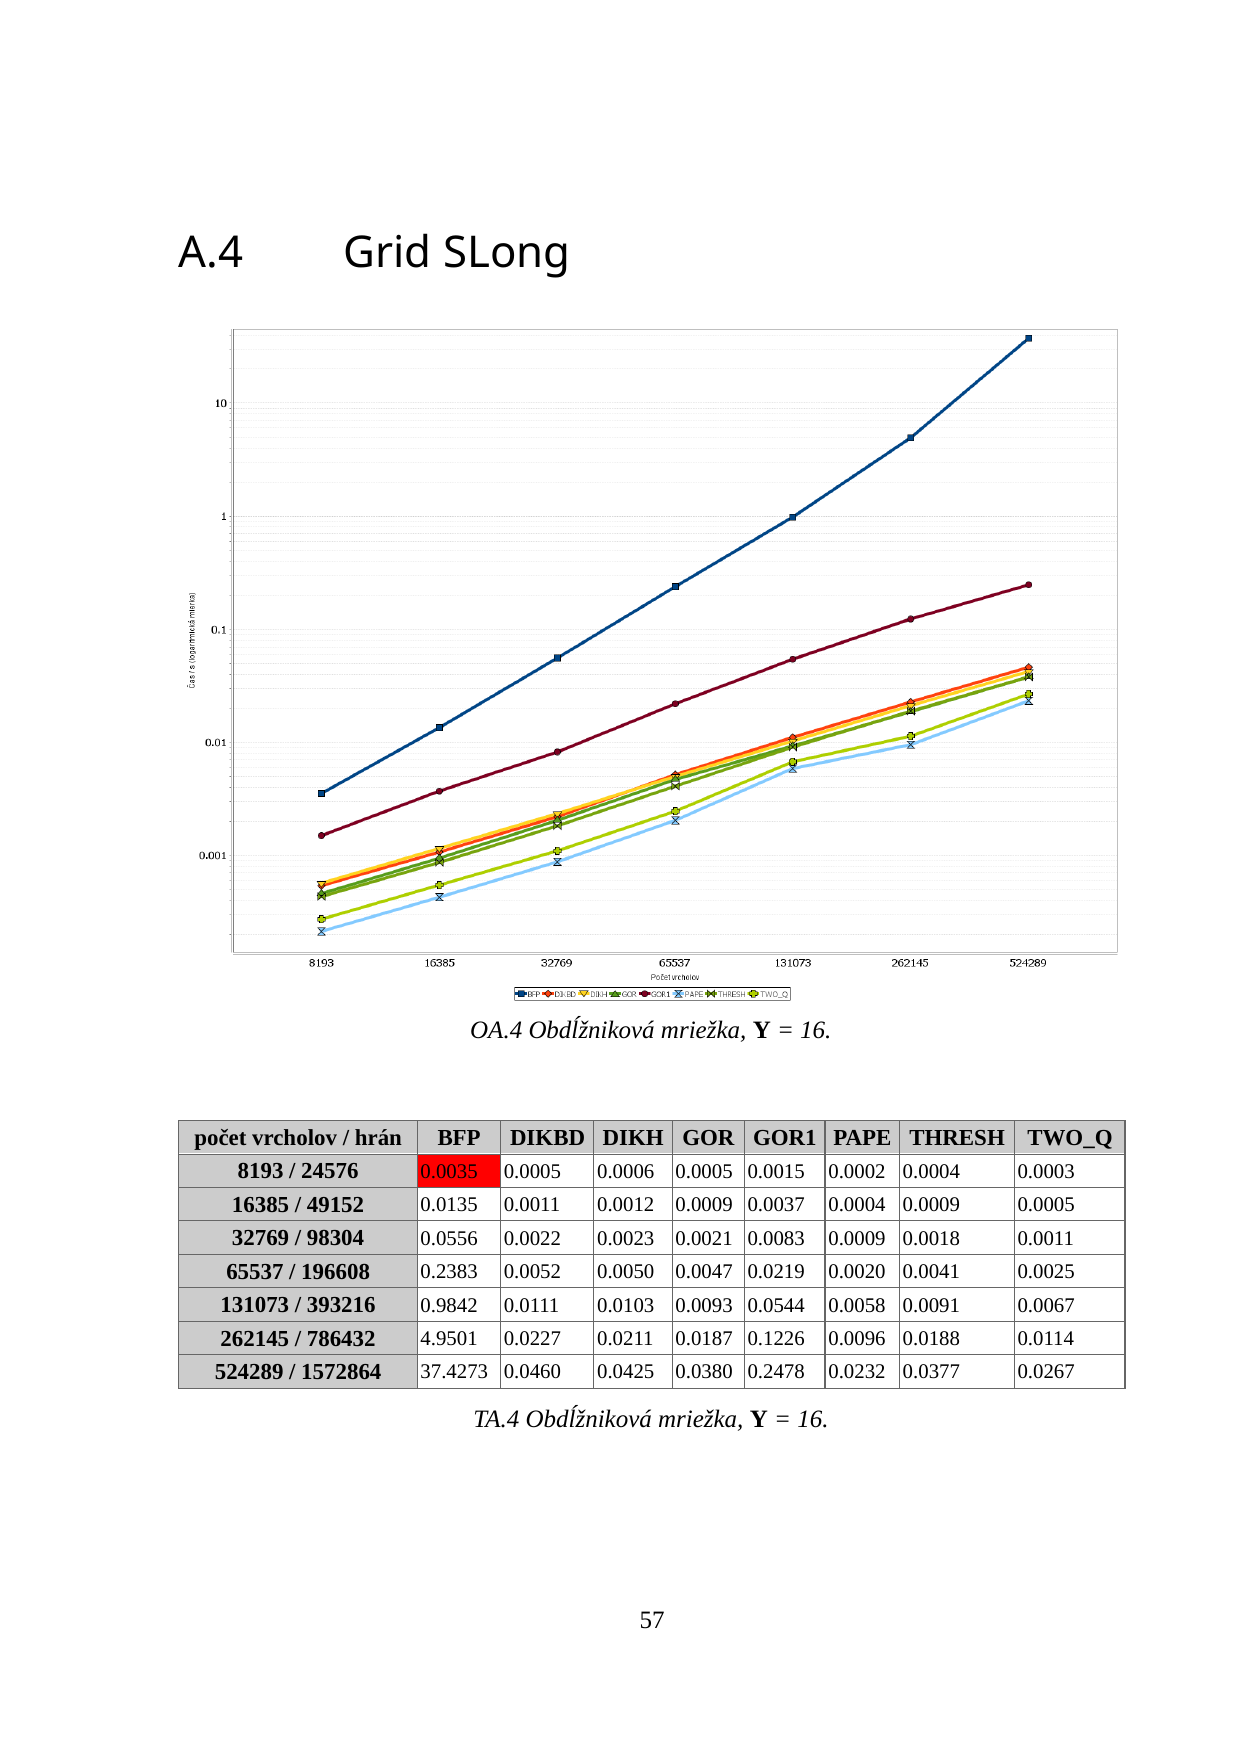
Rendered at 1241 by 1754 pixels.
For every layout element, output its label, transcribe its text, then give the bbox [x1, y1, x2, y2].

table_cell 0.0096 [826, 1322, 899, 1354]
table_cell 0.0219 [745, 1255, 824, 1287]
table_cell 32769 / 98304 [179, 1221, 417, 1254]
table_cell 8193 / 24576 [179, 1155, 417, 1187]
table_cell 0.0091 [900, 1288, 1014, 1321]
table_cell 0.0009 [826, 1221, 899, 1254]
table_cell 0.0002 [826, 1155, 899, 1187]
table_cell 0.0035 [418, 1155, 500, 1187]
table_cell 0.0058 [826, 1288, 899, 1321]
table_cell 0.0544 [745, 1288, 824, 1321]
table_cell 0.0188 [900, 1322, 1014, 1354]
table_cell 0.0380 [673, 1355, 744, 1388]
table_cell 0.0556 [418, 1221, 500, 1254]
table_cell 65537 / 196608 [179, 1255, 417, 1287]
table_cell 0.0267 [1015, 1355, 1124, 1388]
table_cell 0.0460 [501, 1355, 593, 1388]
table_cell 0.0011 [501, 1188, 593, 1220]
picture [180, 325, 1124, 1001]
table_cell 0.0067 [1015, 1288, 1124, 1321]
table_header DIKH [594, 1121, 672, 1153]
table_cell 0.0025 [1015, 1255, 1124, 1287]
table_cell 0.0022 [501, 1221, 593, 1254]
table_cell 0.0227 [501, 1322, 593, 1354]
table_cell 0.0005 [1015, 1188, 1124, 1220]
table_cell 0.0211 [594, 1322, 672, 1354]
table_cell 0.0020 [826, 1255, 899, 1287]
table_header PAPE [826, 1121, 899, 1153]
text TA.4 Obdĺžniková mriežka, Y = 16. [178, 1404, 1125, 1432]
table_cell 131073 / 393216 [179, 1288, 417, 1321]
table_cell 0.0015 [745, 1155, 824, 1187]
table_cell 0.0093 [673, 1288, 744, 1321]
table_header THRESH [900, 1121, 1014, 1153]
subtitle Grid SLong [178, 221, 1125, 280]
table_cell 0.0003 [1015, 1155, 1124, 1187]
table_header GOR [673, 1121, 744, 1153]
table_cell 0.0037 [745, 1188, 824, 1220]
table_cell 0.0004 [826, 1188, 899, 1220]
table_cell 0.0135 [418, 1188, 500, 1220]
table_cell 0.0377 [900, 1355, 1014, 1388]
table_cell 0.0006 [594, 1155, 672, 1187]
table_cell 0.0004 [900, 1155, 1014, 1187]
table_cell 0.0187 [673, 1322, 744, 1354]
table_cell 0.0012 [594, 1188, 672, 1220]
table_cell 16385 / 49152 [179, 1188, 417, 1220]
table_cell 524289 / 1572864 [179, 1355, 417, 1388]
table_header DIKBD [501, 1121, 593, 1153]
table_cell 0.0103 [594, 1288, 672, 1321]
table_cell 0.0052 [501, 1255, 593, 1287]
table_cell 37.4273 [418, 1355, 500, 1388]
table_cell 0.0011 [1015, 1221, 1124, 1254]
table_header GOR1 [745, 1121, 824, 1153]
table_cell 0.0050 [594, 1255, 672, 1287]
table_header počet vrcholov / hrán [179, 1121, 417, 1153]
table_cell 4.9501 [418, 1322, 500, 1354]
table_cell 0.0425 [594, 1355, 672, 1388]
table_cell 0.0041 [900, 1255, 1014, 1287]
table_cell 0.0023 [594, 1221, 672, 1254]
table_header BFP [418, 1121, 500, 1153]
table_cell 0.2383 [418, 1255, 500, 1287]
table_cell 0.0009 [673, 1188, 744, 1220]
table_cell 0.0009 [900, 1188, 1014, 1220]
table_cell 0.0005 [673, 1155, 744, 1187]
table_cell 0.9842 [418, 1288, 500, 1321]
table_cell 0.2478 [745, 1355, 824, 1388]
table_cell 0.0232 [826, 1355, 899, 1388]
table_cell 0.0111 [501, 1288, 593, 1321]
table_cell 262145 / 786432 [179, 1322, 417, 1354]
table_header TWO_Q [1015, 1121, 1124, 1153]
table_cell 0.1226 [745, 1322, 824, 1354]
table_cell 0.0005 [501, 1155, 593, 1187]
table_cell 0.0083 [745, 1221, 824, 1254]
table_cell 0.0018 [900, 1221, 1014, 1254]
text OA.4 Obdĺžniková mriežka, Y = 16. [178, 295, 1125, 1044]
table_cell 0.0021 [673, 1221, 744, 1254]
table_cell 0.0047 [673, 1255, 744, 1287]
table_cell 0.0114 [1015, 1322, 1124, 1354]
